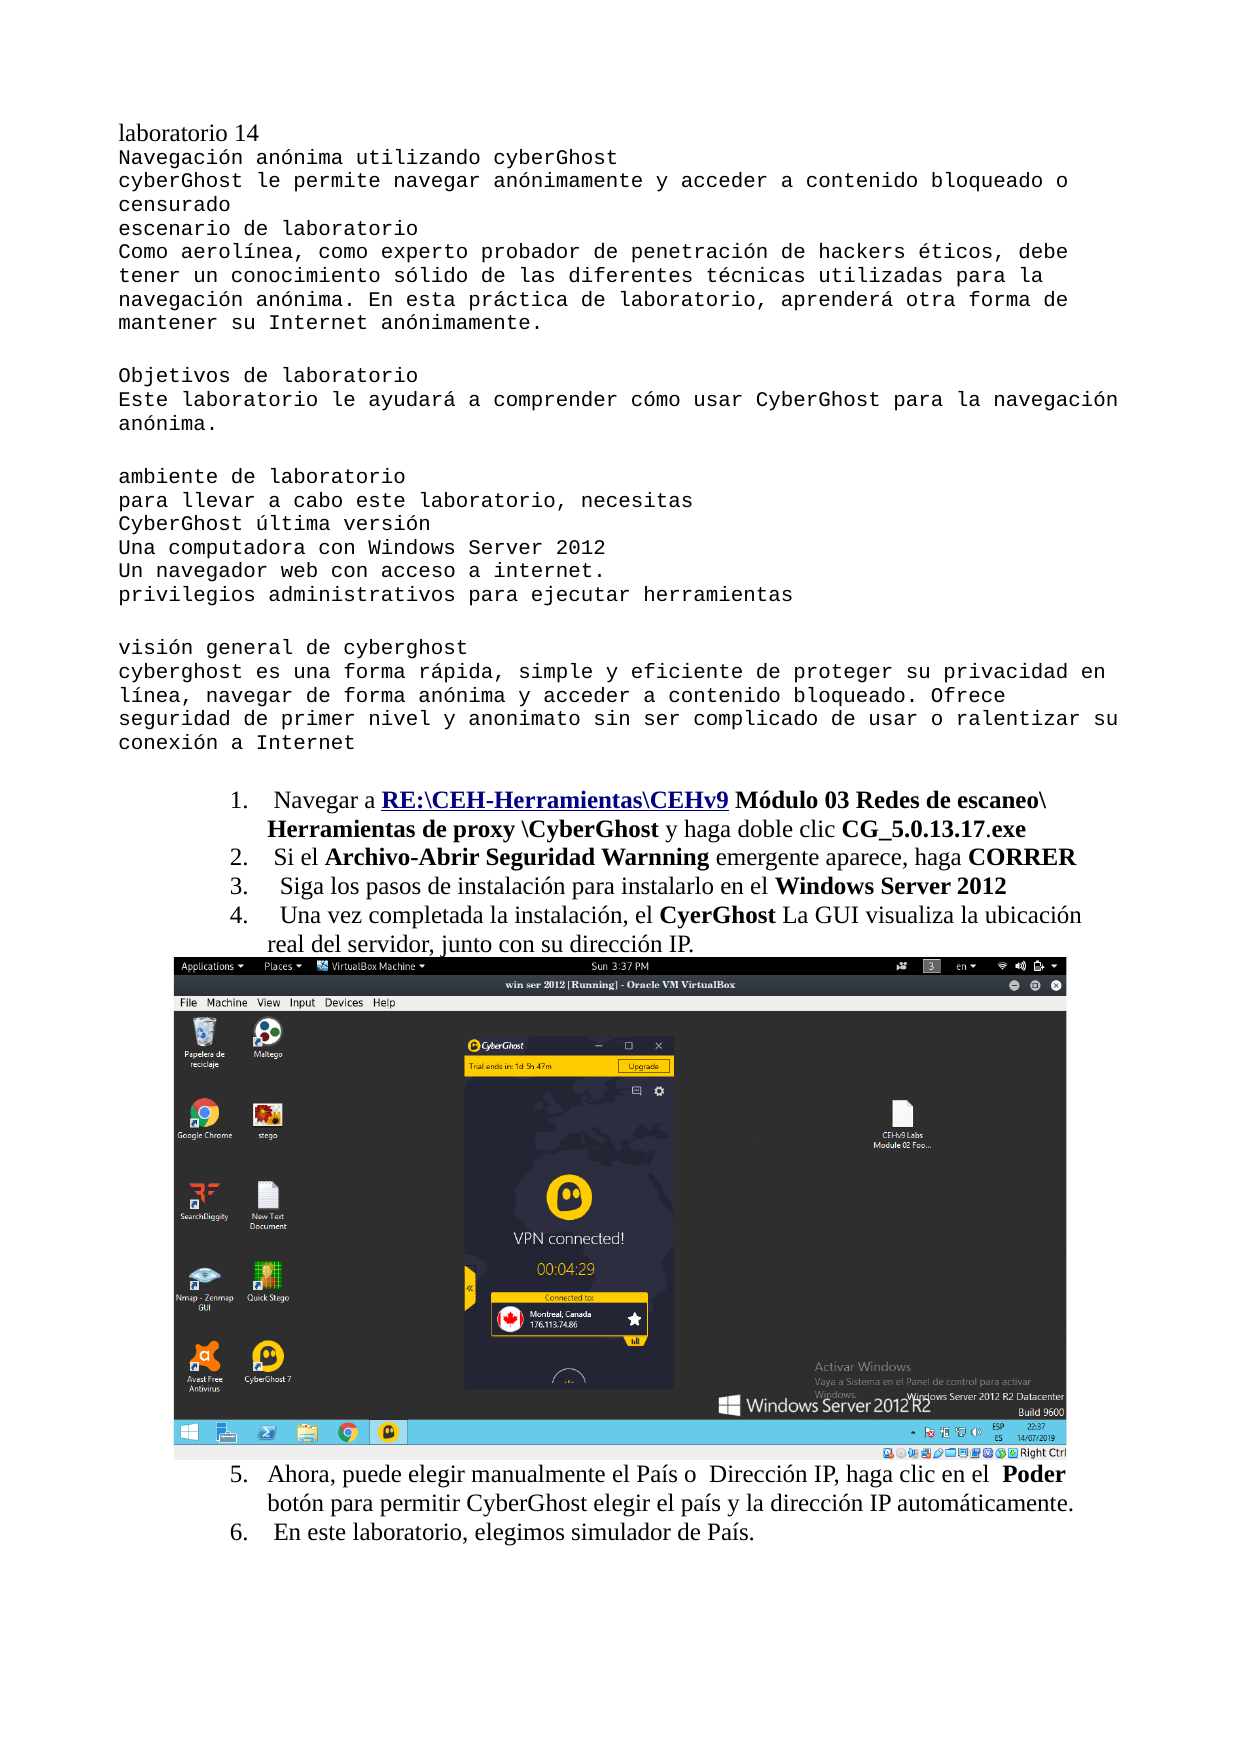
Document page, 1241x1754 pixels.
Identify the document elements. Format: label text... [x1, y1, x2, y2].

text escenario de laboratorio [118, 218, 1122, 241]
text Navegación anónima utilizando cyberGhost [118, 147, 1122, 171]
text para llevar a cabo este laboratorio, necesitas [118, 489, 1122, 513]
list En este laboratorio, elegimos simulador de País. [229, 1517, 1122, 1546]
text privilegios administrativos para ejecutar herramientas [118, 584, 1122, 608]
picture [173, 957, 1067, 1460]
text Una computadora con Windows Server 2012 [118, 537, 1122, 561]
text Este laboratorio le ayudará a comprender cómo usar CyberGhost para la navegación anónima. [118, 389, 1122, 436]
text cyberghost es una forma rápida, simple y eficiente de proteger su privacidad en línea, navegar de forma anónima y acceder a contenido bloqueado. Ofrece seguridad de primer nivel y anonimato sin ser complicado de usar o ralentizar su conexión a Internet [118, 661, 1122, 756]
list Ahora, puede elegir manualmente el País o Dirección IP, haga clic en el Poder botón para permitir CyberGhost elegir el país y la dirección IP automáticamente. [229, 1189, 1122, 1517]
list Navegar a RE:\CEH-Herramientas\CEHv9 Módulo 03 Redes de escaneo\Herramientas de proxy \CyberGhost y haga doble clic CG_5.0.13.17.exe [229, 785, 1122, 842]
text CyberGhost última versión [118, 513, 1122, 537]
text cyberGhost le permite navegar anónimamente y acceder a contenido bloqueado o censurado [118, 171, 1122, 218]
list Siga los pasos de instalación para instalarlo en el Windows Server 2012 [229, 871, 1122, 900]
text laboratorio 14 [118, 118, 1122, 147]
list Una vez completada la instalación, el CyerGhost La GUI visualiza la ubicación real del servidor, junto con su dirección IP. [229, 900, 1122, 957]
text Un navegador web con acceso a internet. [118, 561, 1122, 584]
list Si el Archivo-Abrir Seguridad Warnning emergente aparece, haga CORRER [229, 842, 1122, 871]
text ambiente de laboratorio [118, 466, 1122, 489]
text Objetivos de laboratorio [118, 366, 1122, 389]
text Como aerolínea, como experto probador de penetración de hackers éticos, debe tener un conocimiento sólido de las diferentes técnicas utilizadas para la navegación anónima. En esta práctica de laboratorio, aprenderá otra forma de mantener su Internet anónimamente. [118, 241, 1122, 336]
text visión general de cyberghost [118, 637, 1122, 661]
